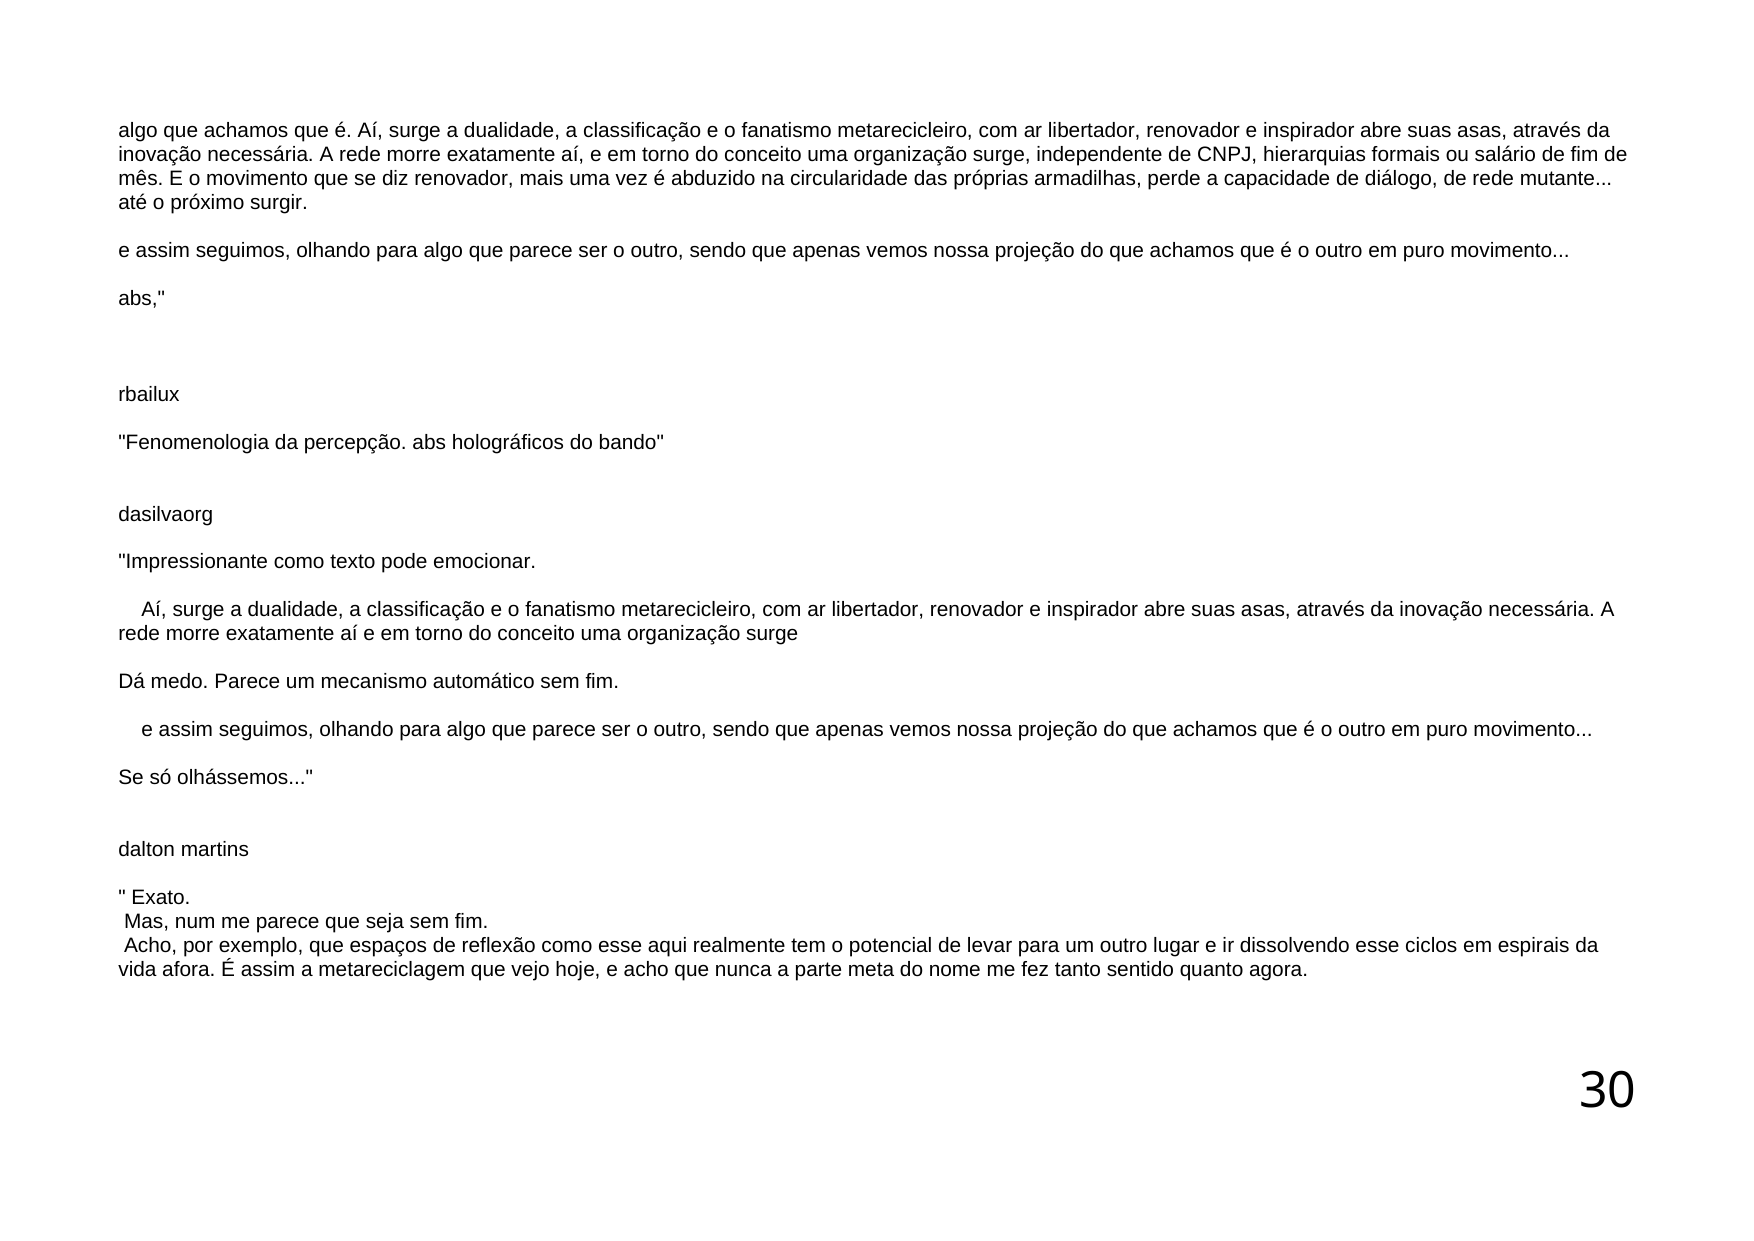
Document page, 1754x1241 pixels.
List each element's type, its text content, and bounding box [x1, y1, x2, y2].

text abs," [118, 286, 1636, 310]
text algo que achamos que é. Aí, surge a dualidade, a classificação e o fanatismo metarecicleiro, com ar libertador, renovador e inspirador abre suas asas, através da inovação necessária. A rede morre exatamente aí, e em torno do conceito uma organização surge, independente de CNPJ, hierarquias formais ou salário de fim de mês. E o movimento que se diz renovador, mais uma vez é abduzido na circularidade das próprias armadilhas, perde a capacidade de diálogo, de rede mutante... até o próximo surgir. [118, 118, 1636, 214]
text "Impressionante como texto pode emocionar. [118, 549, 1636, 573]
text dasilvaorg [118, 501, 1636, 525]
text Se só olhássemos..." [118, 765, 1636, 789]
text " Exato. [118, 885, 1636, 909]
text e assim seguimos, olhando para algo que parece ser o outro, sendo que apenas vemos nossa projeção do que achamos que é o outro em puro movimento... [118, 717, 1636, 741]
text e assim seguimos, olhando para algo que parece ser o outro, sendo que apenas vemos nossa projeção do que achamos que é o outro em puro movimento... [118, 238, 1636, 262]
text "Fenomenologia da percepção. abs holográficos do bando" [118, 429, 1636, 453]
text Aí, surge a dualidade, a classificação e o fanatismo metarecicleiro, com ar libertador, renovador e inspirador abre suas asas, através da inovação necessária. A rede morre exatamente aí e em torno do conceito uma organização surge [118, 597, 1636, 645]
text dalton martins [118, 837, 1636, 861]
text Dá medo. Parece um mecanismo automático sem fim. [118, 669, 1636, 693]
text rbailux [118, 382, 1636, 406]
text Mas, num me parece que seja sem fim. [118, 909, 1636, 933]
text Acho, por exemplo, que espaços de reflexão como esse aqui realmente tem o potencial de levar para um outro lugar e ir dissolvendo esse ciclos em espirais da vida afora. É assim a metareciclagem que vejo hoje, e acho que nunca a parte meta do nome me fez tanto sentido quanto agora. [118, 933, 1636, 981]
